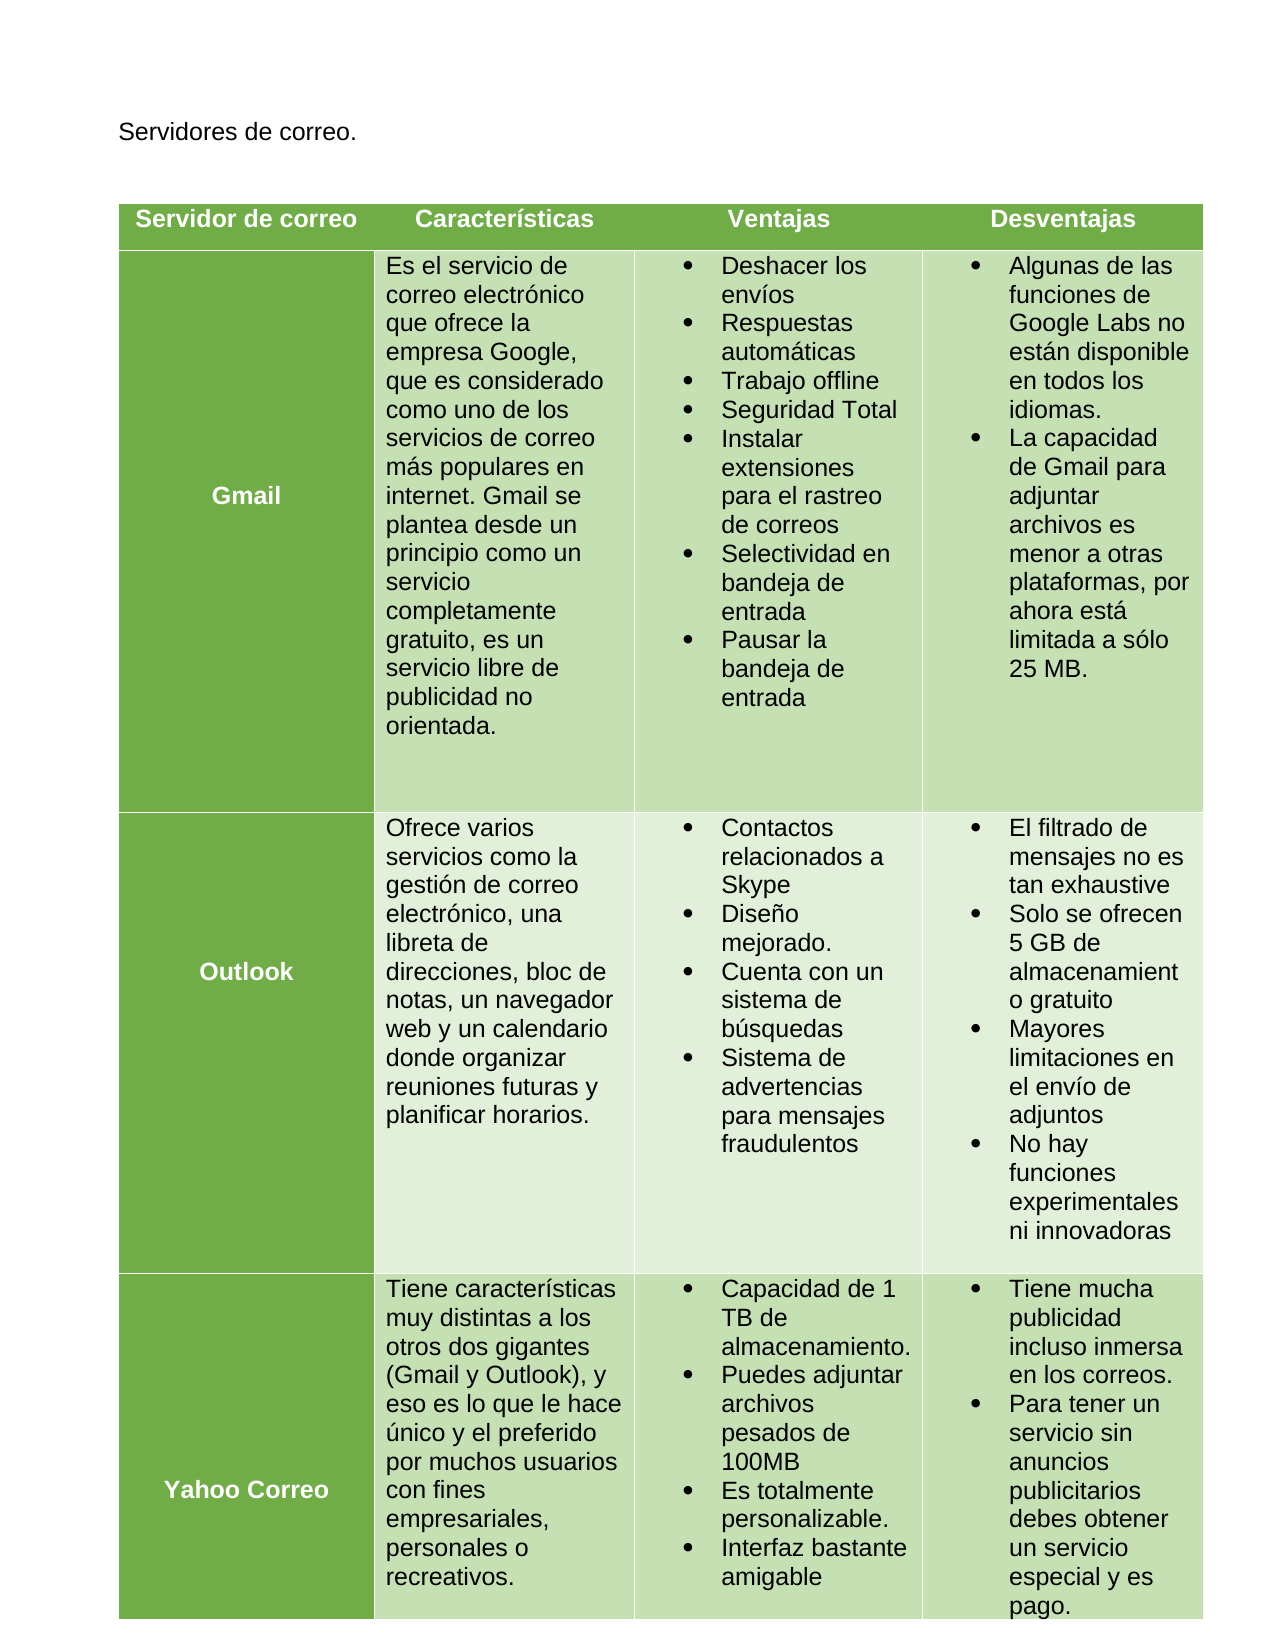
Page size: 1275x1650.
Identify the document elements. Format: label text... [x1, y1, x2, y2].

table_cell Ofrece varios servicios como la gestión de correo electrónico, una libreta de direcciones, bloc de notas, un navegador web y un calendario donde organizar reuniones futuras y planificar horarios. [375, 813, 634, 1273]
text Servidores de correo. [118, 117, 1205, 145]
table_header Servidor de correo [119, 204, 374, 250]
table_cell Contactos relacionados a Skype Diseño mejorado. Cuenta con un sistema de búsquedas Sistema de advertencias para mensajes fraudulentos [635, 813, 922, 1273]
table_cell Gmail [119, 251, 374, 812]
table_cell Capacidad de 1 TB de almacenamiento. Puedes adjuntar archivos pesados de 100MB Es totalmente personalizable. Interfaz bastante amigable Tiene excelente protección antispam. [635, 1274, 922, 1619]
table_cell Es el servicio de correo electrónico que ofrece la empresa Google, que es considerado como uno de los servicios de correo más populares en internet. Gmail se plantea desde un principio como un servicio completamente gratuito, es un servicio libre de publicidad no orientada. [375, 251, 634, 812]
table_header Desventajas [923, 204, 1203, 250]
table_cell Tiene características muy distintas a los otros dos gigantes (Gmail y Outlook), y eso es lo que le hace único y el preferido por muchos usuarios con fines empresariales, personales o recreativos. [375, 1274, 634, 1619]
table_header Ventajas [635, 204, 923, 250]
table_cell El filtrado de mensajes no es tan exhaustive Solo se ofrecen 5 GB de almacenamiento gratuito Mayores limitaciones en el envío de adjuntos No hay funciones experimentales ni innovadoras [923, 813, 1203, 1273]
table_cell Yahoo Correo [119, 1274, 374, 1619]
table_cell Tiene mucha publicidad incluso inmersa en los correos. Para tener un servicio sin anuncios publicitarios debes obtener un servicio especial y es pago. Funciona mejor con mozilla, con opera no tanto. No permite visualizar ni editar los archivos en línea, sino que debes descargarlos a tu pc. [923, 1274, 1203, 1619]
table_cell Deshacer los envíos Respuestas automáticas Trabajo offline Seguridad Total Instalar extensiones para el rastreo de correos Selectividad en bandeja de entrada Pausar la bandeja de entrada [635, 251, 922, 812]
table_cell Outlook [119, 813, 374, 1273]
table_cell Algunas de las funciones de Google Labs no están disponible en todos los idiomas. La capacidad de Gmail para adjuntar archivos es menor a otras plataformas, por ahora está limitada a sólo 25 MB. [923, 251, 1203, 812]
table_header Características [374, 204, 635, 250]
